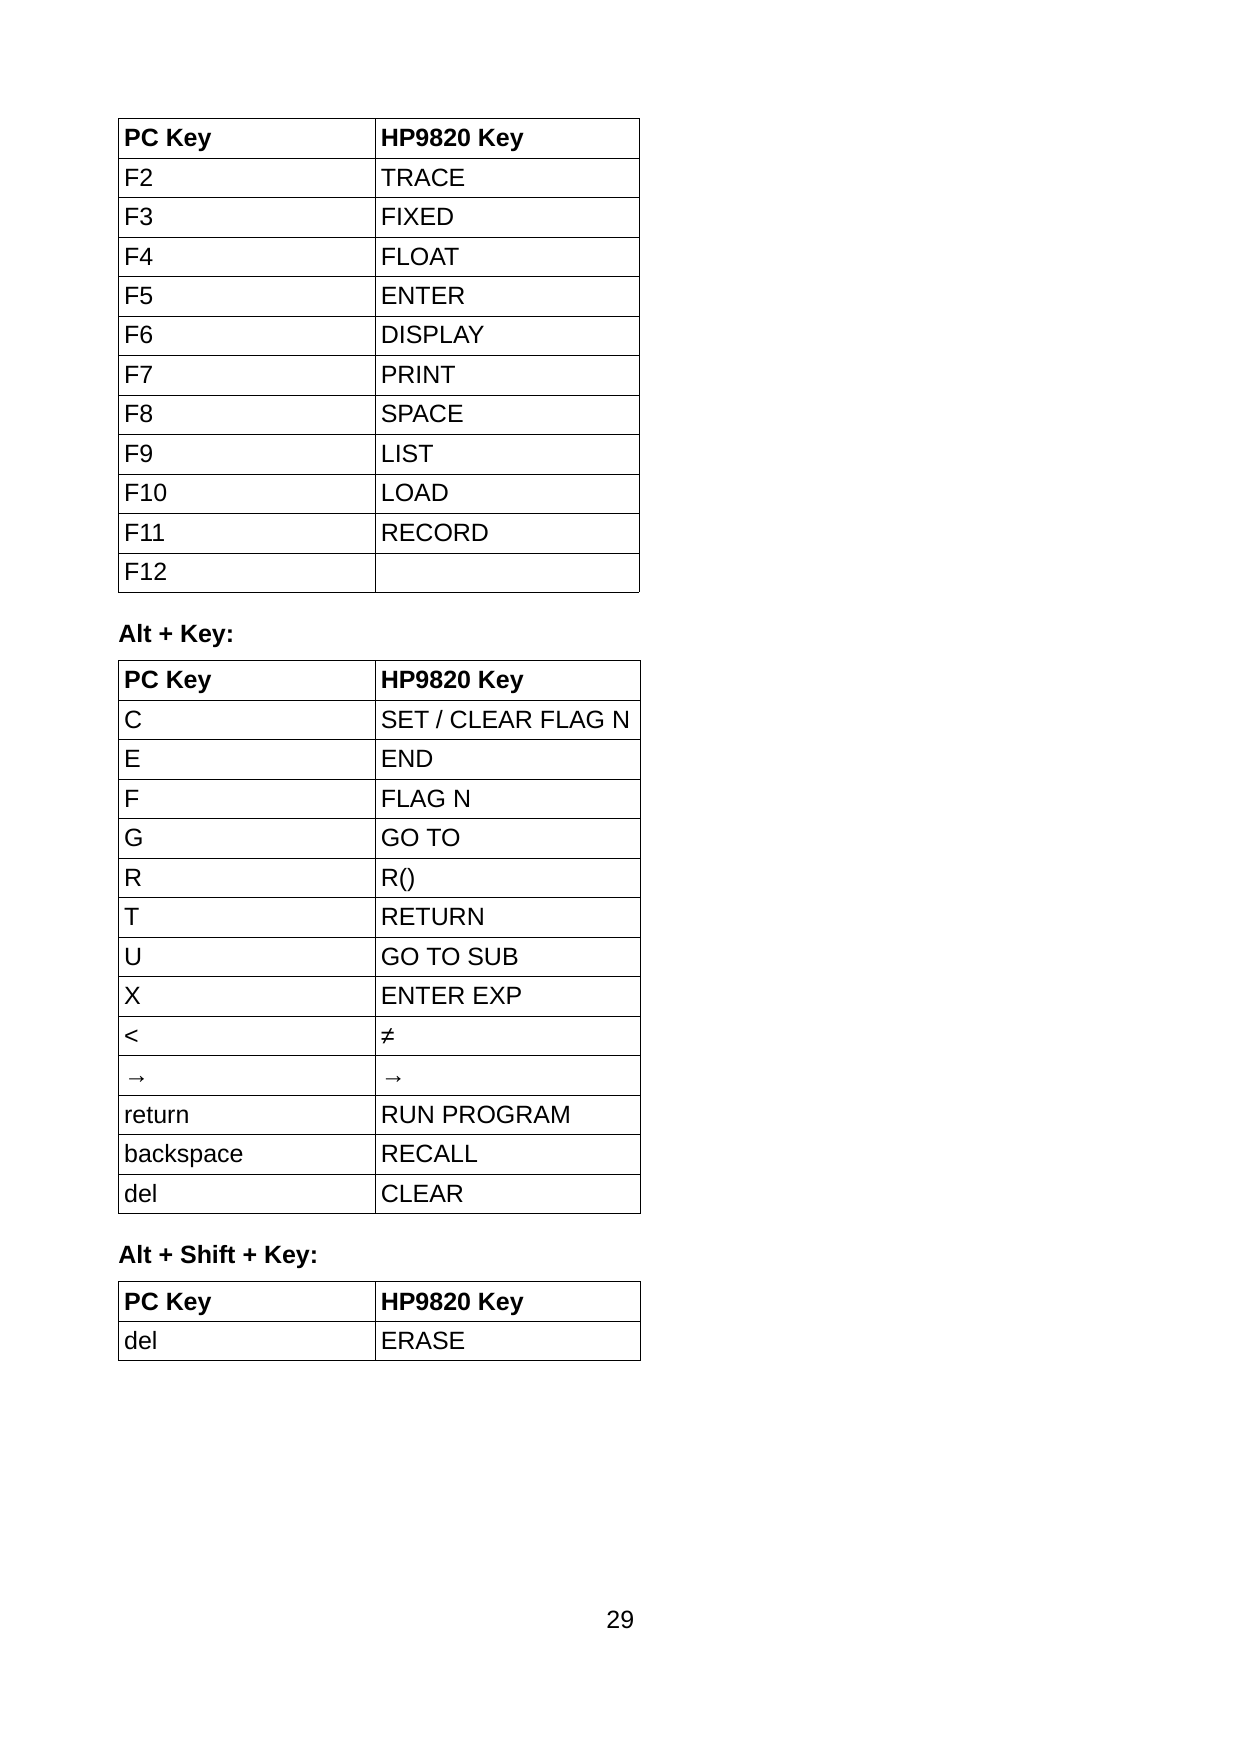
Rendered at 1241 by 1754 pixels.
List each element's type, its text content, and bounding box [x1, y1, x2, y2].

table_cell F5 [119, 277, 375, 316]
table_cell < [119, 1017, 375, 1055]
table_cell F2 [119, 159, 375, 197]
table_cell F7 [119, 356, 375, 394]
table_cell ENTER EXP [376, 977, 640, 1016]
text Alt + Key: [118, 620, 1122, 648]
table_header HP9820 Key [376, 661, 640, 700]
table_cell GO TO [376, 819, 640, 858]
table_cell F11 [119, 514, 375, 552]
table_cell X [119, 977, 375, 1016]
table_cell F12 [119, 554, 375, 592]
table_cell RECORD [376, 514, 639, 552]
table_header PC Key [119, 119, 375, 158]
table_cell RETURN [376, 898, 640, 937]
table_cell F [119, 780, 375, 818]
table_cell del [119, 1175, 375, 1213]
table_cell SPACE [376, 396, 639, 434]
table_cell U [119, 938, 375, 976]
table_header PC Key [119, 1282, 375, 1321]
table_cell CLEAR [376, 1175, 640, 1213]
table_cell ≠ [376, 1017, 640, 1055]
table_cell F3 [119, 198, 375, 237]
table_cell ERASE [376, 1322, 640, 1360]
table_cell return [119, 1096, 375, 1134]
table_cell F4 [119, 238, 375, 276]
table_cell F9 [119, 435, 375, 473]
table_cell → [119, 1056, 375, 1094]
table_cell G [119, 819, 375, 858]
table_cell GO TO SUB [376, 938, 640, 976]
table_header PC Key [119, 661, 375, 700]
table_cell DISPLAY [376, 317, 639, 355]
table_cell → [376, 1056, 640, 1094]
table_cell TRACE [376, 159, 639, 197]
table_cell FLOAT [376, 238, 639, 276]
table_cell del [119, 1322, 375, 1360]
table_cell F10 [119, 475, 375, 513]
table_cell LIST [376, 435, 639, 473]
table_cell F8 [119, 396, 375, 434]
table_cell LOAD [376, 475, 639, 513]
table_cell ENTER [376, 277, 639, 316]
table_cell FLAG N [376, 780, 640, 818]
table_cell RECALL [376, 1135, 640, 1173]
table_cell [376, 554, 639, 592]
table_cell T [119, 898, 375, 937]
table_header HP9820 Key [376, 119, 639, 158]
table_cell END [376, 740, 640, 779]
table_cell E [119, 740, 375, 779]
table_cell RUN PROGRAM [376, 1096, 640, 1134]
table_cell backspace [119, 1135, 375, 1173]
table_cell FIXED [376, 198, 639, 237]
table_cell R() [376, 859, 640, 897]
text Alt + Shift + Key: [118, 1241, 1122, 1269]
table_header HP9820 Key [376, 1282, 640, 1321]
table_cell PRINT [376, 356, 639, 394]
table_cell F6 [119, 317, 375, 355]
table_cell C [119, 701, 375, 739]
table_cell R [119, 859, 375, 897]
table_cell SET / CLEAR FLAG N [376, 701, 640, 739]
